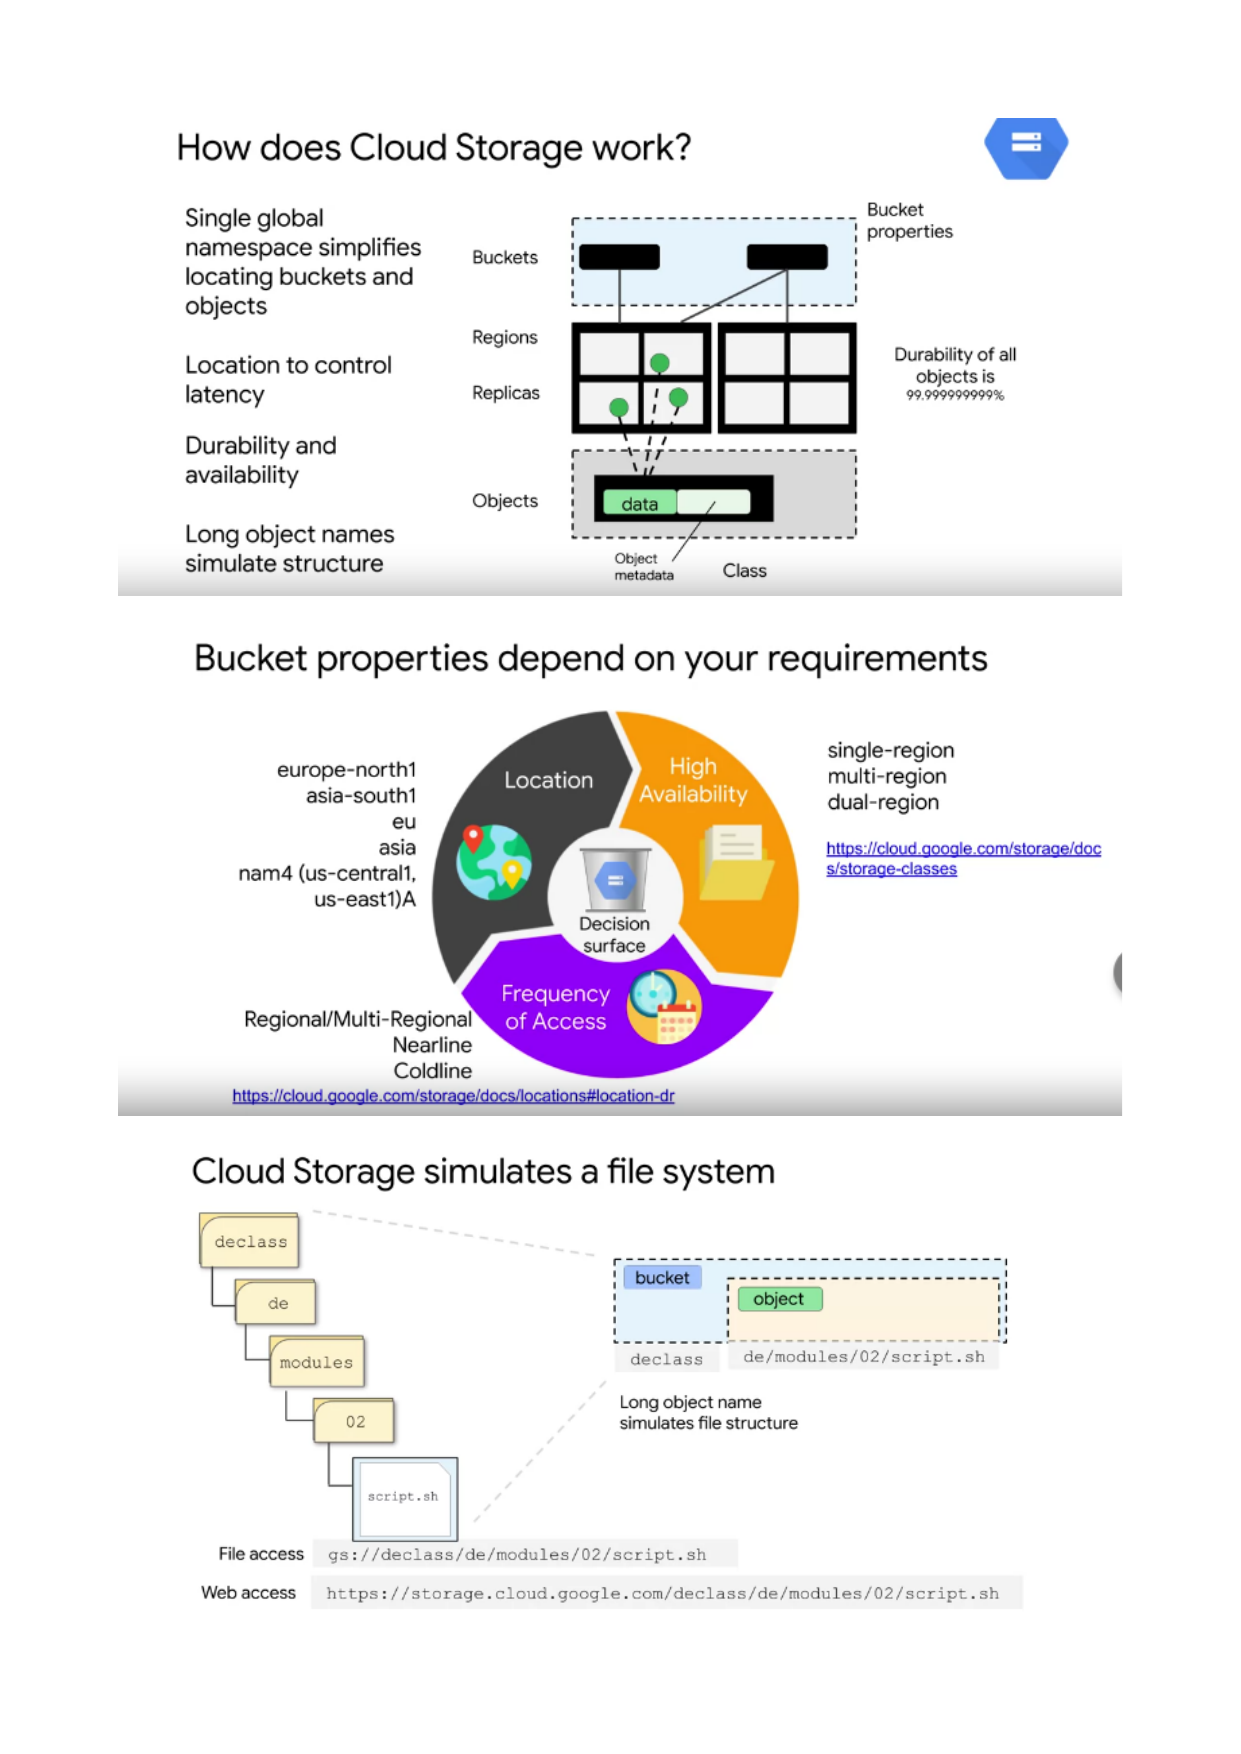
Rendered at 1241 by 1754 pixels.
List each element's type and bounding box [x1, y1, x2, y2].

picture [118, 118, 1123, 596]
picture [118, 1143, 1123, 1622]
picture [118, 623, 1123, 1116]
